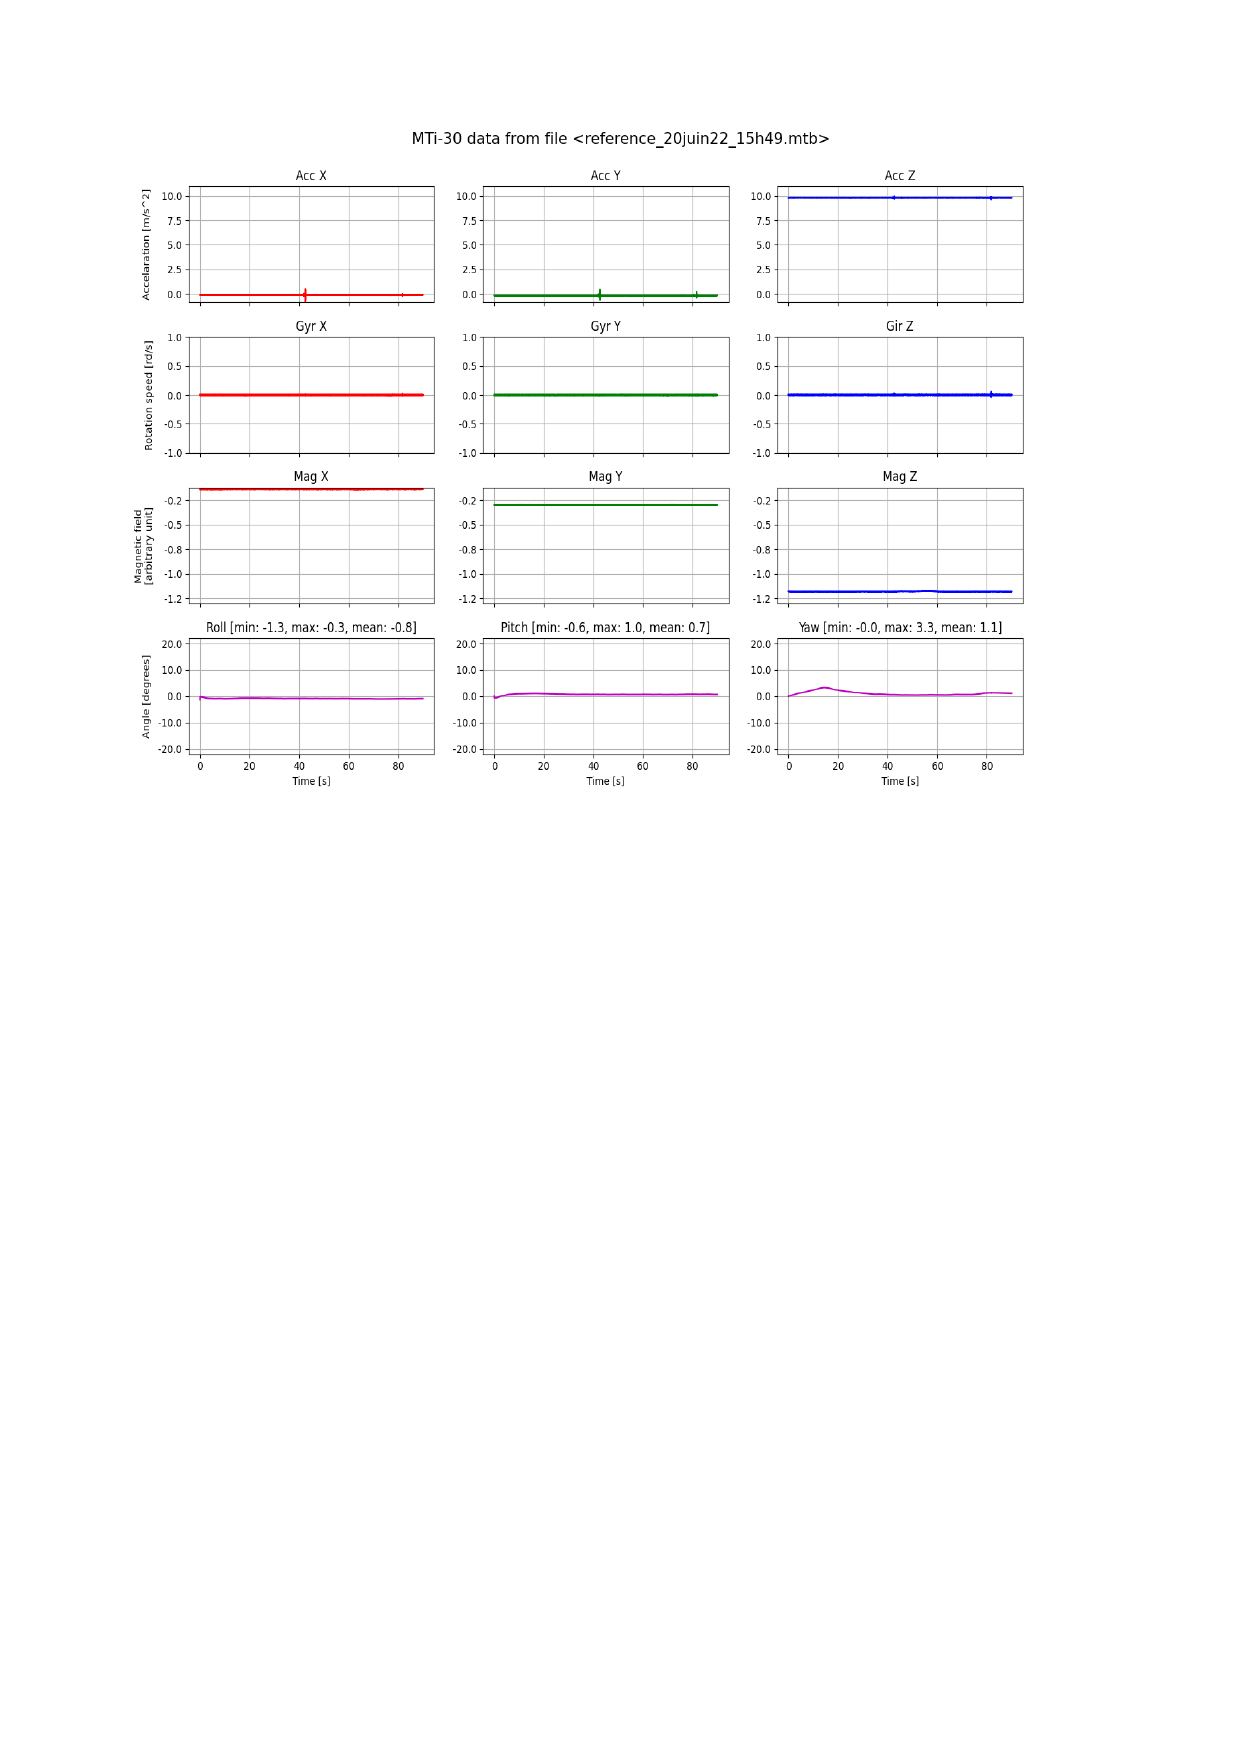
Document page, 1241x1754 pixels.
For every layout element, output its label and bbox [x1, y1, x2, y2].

picture [118, 118, 1123, 798]
